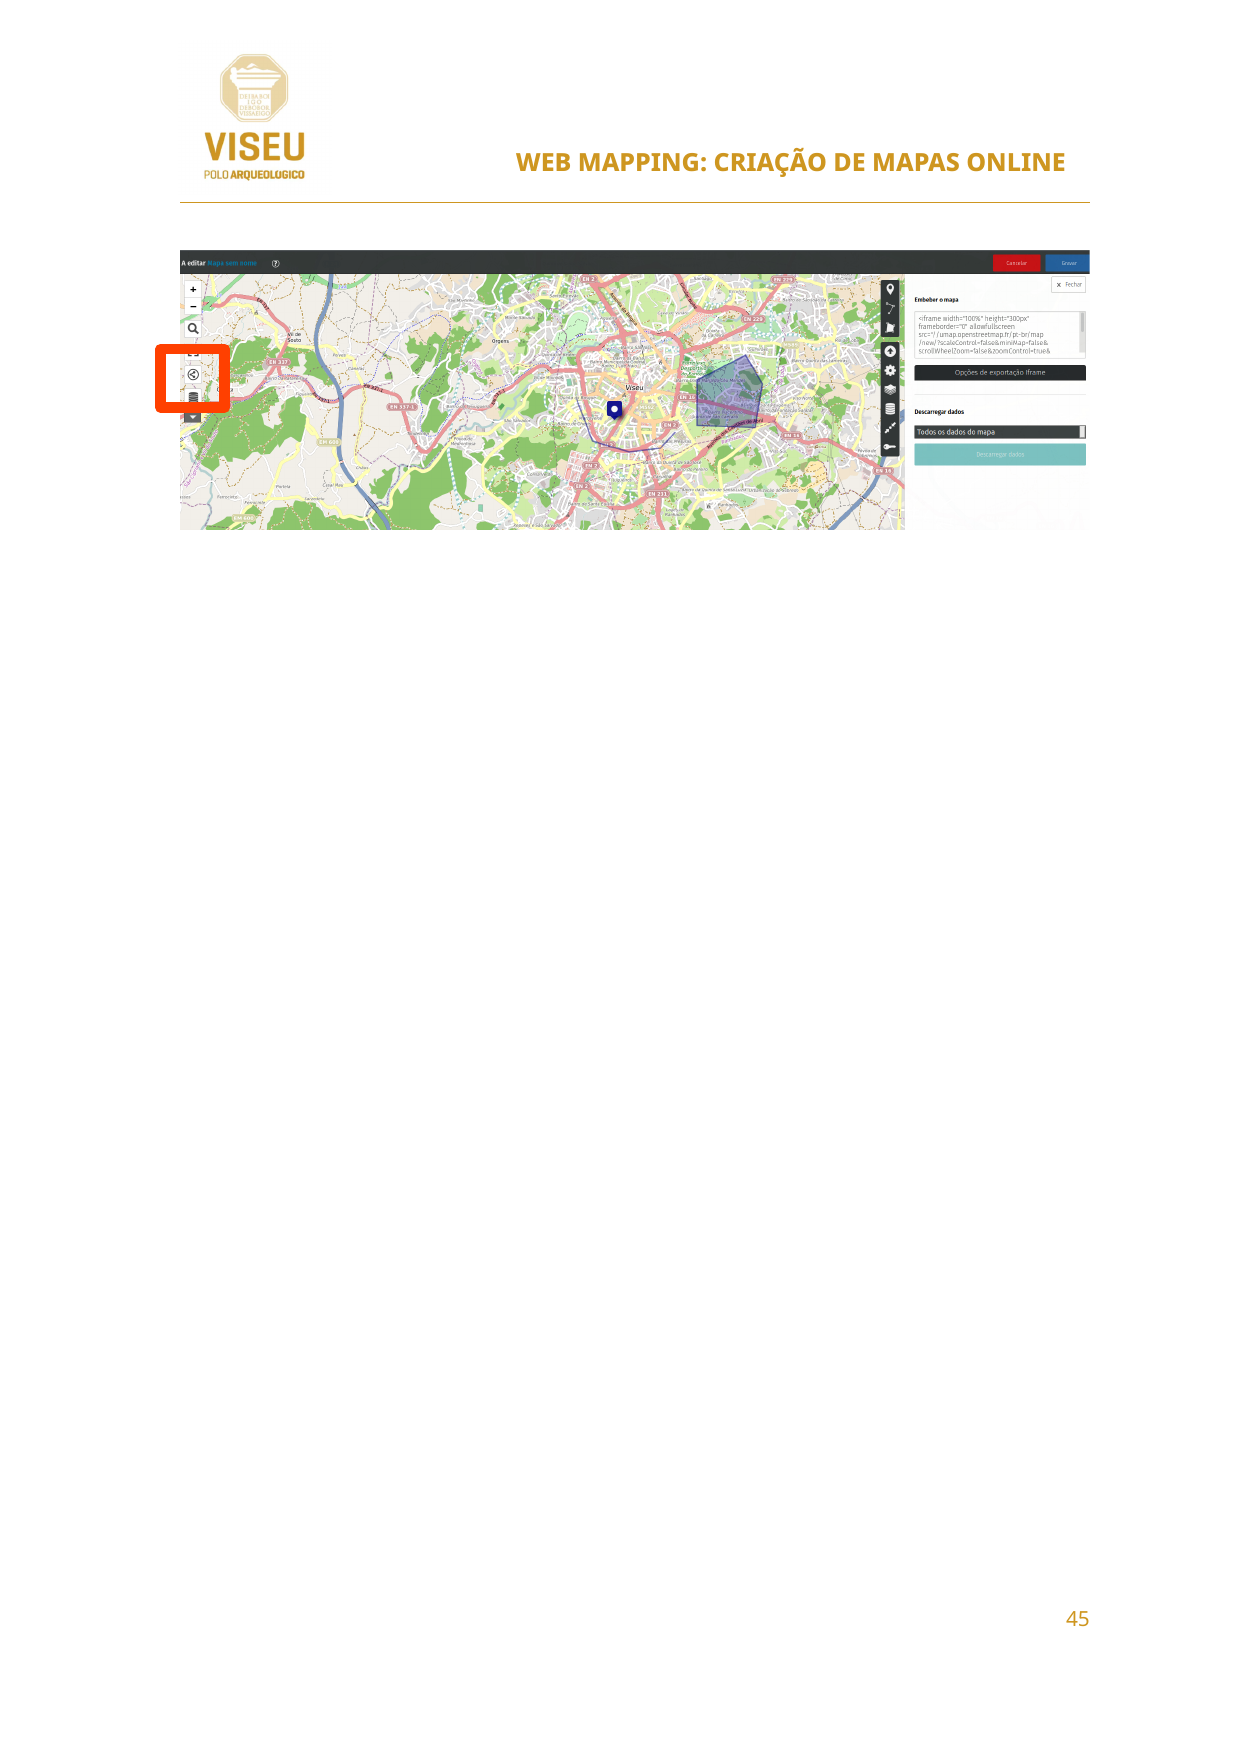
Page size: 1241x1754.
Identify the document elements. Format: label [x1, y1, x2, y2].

picture [180, 250, 1090, 530]
picture [180, 354, 219, 402]
